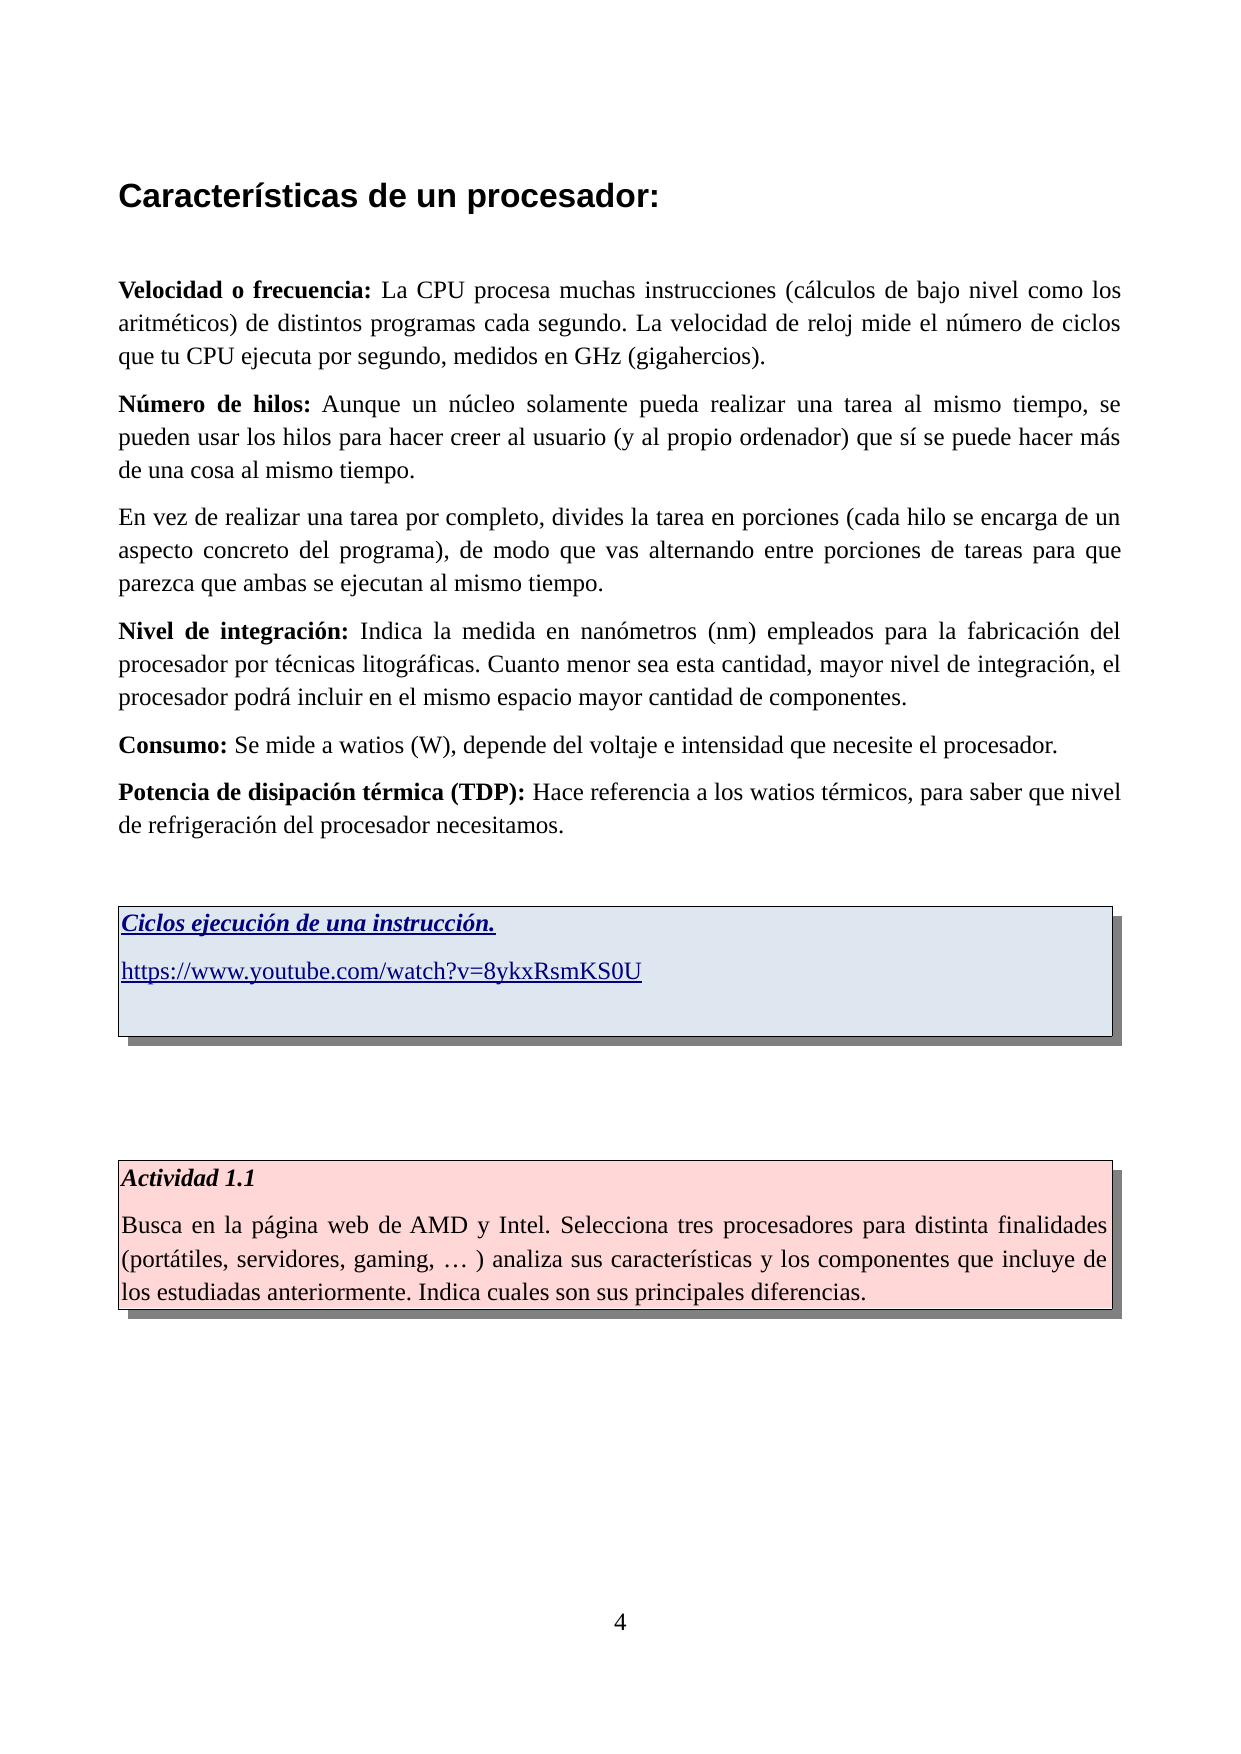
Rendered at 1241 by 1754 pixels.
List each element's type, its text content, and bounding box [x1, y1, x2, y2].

text Velocidad o frecuencia: La CPU procesa muchas instrucciones (cálculos de bajo nivel como los aritméticos) de distintos programas cada segundo. La velocidad de reloj mide el número de ciclos que tu CPU ejecuta por segundo, medidos en GHz (gigahercios). [118, 275, 1122, 370]
subtitle Características de un procesador: [118, 176, 1122, 215]
text Nivel de integración: Indica la medida en nanómetros (nm) empleados para la fabricación del procesador por técnicas litográficas. Cuanto menor sea esta cantidad, mayor nivel de integración, el procesador podrá incluir en el mismo espacio mayor cantidad de componentes. [118, 616, 1122, 711]
text Ciclos ejecución de una instrucción. [119, 907, 1112, 937]
text En vez de realizar una tarea por completo, divides la tarea en porciones (cada hilo se encarga de un aspecto concreto del programa), de modo que vas alternando entre porciones de tareas para que parezca que ambas se ejecutan al mismo tiempo. [118, 502, 1122, 597]
text Actividad 1.1 [119, 1161, 1112, 1192]
text Número de hilos: Aunque un núcleo solamente pueda realizar una tarea al mismo tiempo, se pueden usar los hilos para hacer creer al usuario (y al propio ordenador) que sí se puede hacer más de una cosa al mismo tiempo. [118, 389, 1122, 483]
text Busca en la página web de AMD y Intel. Selecciona tres procesadores para distinta finalidades (portátiles, servidores, gaming, … ) analiza sus características y los componentes que incluye de los estudiadas anteriormente. Indica cuales son sus principales diferencias. [119, 1208, 1112, 1308]
text Potencia de disipación térmica (TDP): Hace referencia a los watios térmicos, para saber que nivel de refrigeración del procesador necesitamos. [118, 777, 1122, 839]
text https://www.youtube.com/watch?v=8ykxRsmKS0U [119, 953, 1112, 985]
text Consumo: Se mide a watios (W), depende del voltaje e intensidad que necesite el procesador. [118, 730, 1122, 758]
